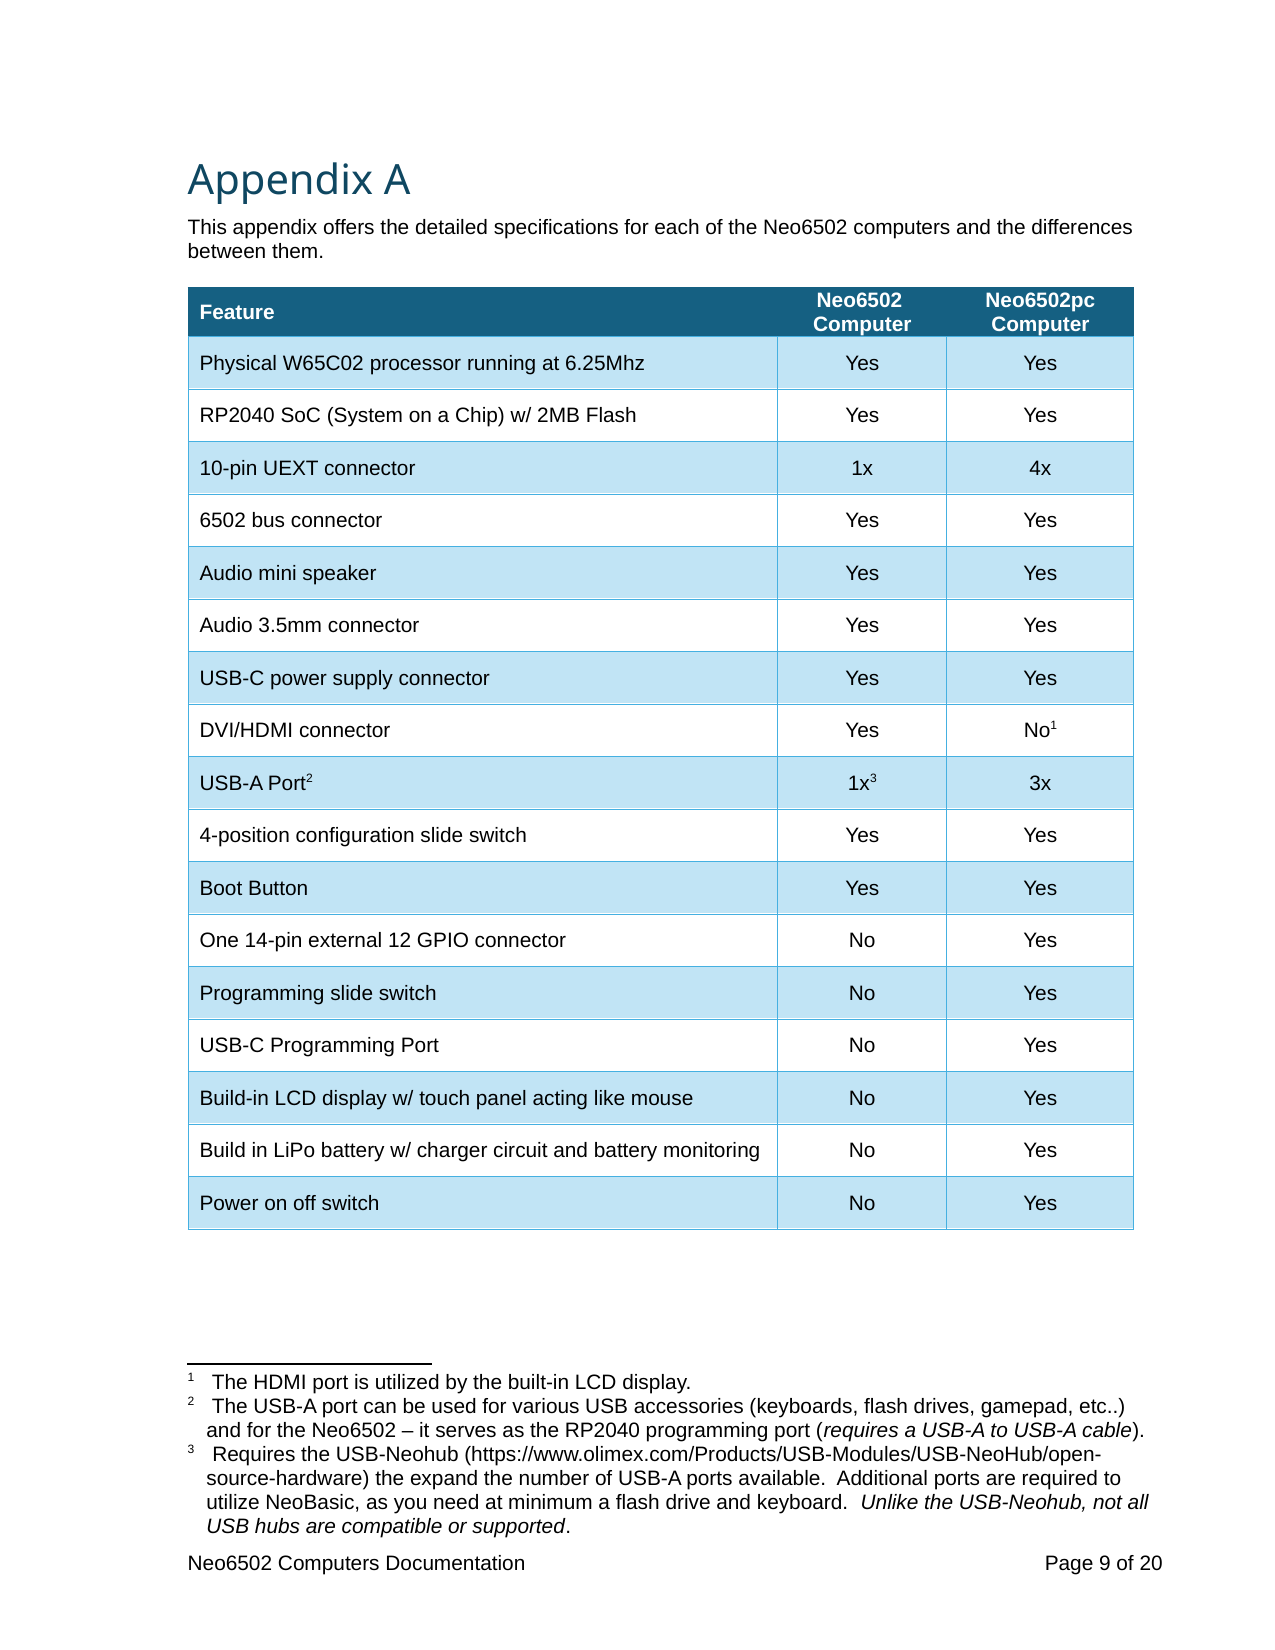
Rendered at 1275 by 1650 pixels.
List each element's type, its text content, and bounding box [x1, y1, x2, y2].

table_cell Yes [947, 1125, 1133, 1176]
table_cell One 14-pin external 12 GPIO connector [189, 915, 777, 966]
table_cell Yes [947, 862, 1133, 913]
table_header Feature [189, 288, 777, 336]
table_cell Yes [778, 390, 946, 441]
table_cell Yes [947, 652, 1133, 703]
table_cell USB-A Port [189, 757, 777, 808]
table_cell Yes [778, 810, 946, 861]
table_cell Yes [778, 337, 946, 388]
table_cell 3x [947, 757, 1133, 808]
table_cell Power on off switch [189, 1177, 777, 1228]
table_cell Yes [947, 600, 1133, 651]
subtitle Appendix A [187, 150, 1162, 207]
table_cell 4-position configuration slide switch [189, 810, 777, 861]
table_cell No [778, 915, 946, 966]
table_cell Yes [947, 547, 1133, 598]
table_cell 10-pin UEXT connector [189, 442, 777, 493]
table_cell Boot Button [189, 862, 777, 913]
text This appendix offers the detailed specifications for each of the Neo6502 computers and the differences between them. [187, 215, 1162, 263]
table_cell No [778, 1020, 946, 1071]
table_cell No [778, 1125, 946, 1176]
table_cell RP2040 SoC (System on a Chip) w/ 2MB Flash [189, 390, 777, 441]
table_cell Yes [947, 1177, 1133, 1228]
table_cell No [778, 1177, 946, 1228]
table_cell Yes [778, 705, 946, 756]
table_cell Yes [778, 862, 946, 913]
table_cell Yes [778, 547, 946, 598]
table_header Neo6502 Computer [778, 288, 946, 336]
table_cell 1x [778, 442, 946, 493]
table_cell 4x [947, 442, 1133, 493]
table_cell 6502 bus connector [189, 495, 777, 546]
table_header Neo6502pc Computer [947, 288, 1133, 336]
table_cell Yes [947, 1020, 1133, 1071]
table_cell Programming slide switch [189, 967, 777, 1018]
table_cell Yes [778, 600, 946, 651]
table_cell No [947, 705, 1133, 756]
table_cell Yes [778, 495, 946, 546]
table_cell Yes [778, 652, 946, 703]
table_cell Audio mini speaker [189, 547, 777, 598]
table_cell Build-in LCD display w/ touch panel acting like mouse [189, 1072, 777, 1123]
table_cell DVI/HDMI connector [189, 705, 777, 756]
table_cell Yes [947, 1072, 1133, 1123]
table_cell Physical W65C02 processor running at 6.25Mhz [189, 337, 777, 388]
table_cell Yes [947, 390, 1133, 441]
table_cell USB-C power supply connector [189, 652, 777, 703]
table_cell Yes [947, 337, 1133, 388]
table_cell No [778, 967, 946, 1018]
table_cell Yes [947, 495, 1133, 546]
table_cell USB-C Programming Port [189, 1020, 777, 1071]
table_cell No [778, 1072, 946, 1123]
table_cell Yes [947, 967, 1133, 1018]
table_cell Yes [947, 810, 1133, 861]
table_cell Yes [947, 915, 1133, 966]
table_cell Audio 3.5mm connector [189, 600, 777, 651]
table_cell 1x [778, 757, 946, 808]
table_cell Build in LiPo battery w/ charger circuit and battery monitoring [189, 1125, 777, 1176]
